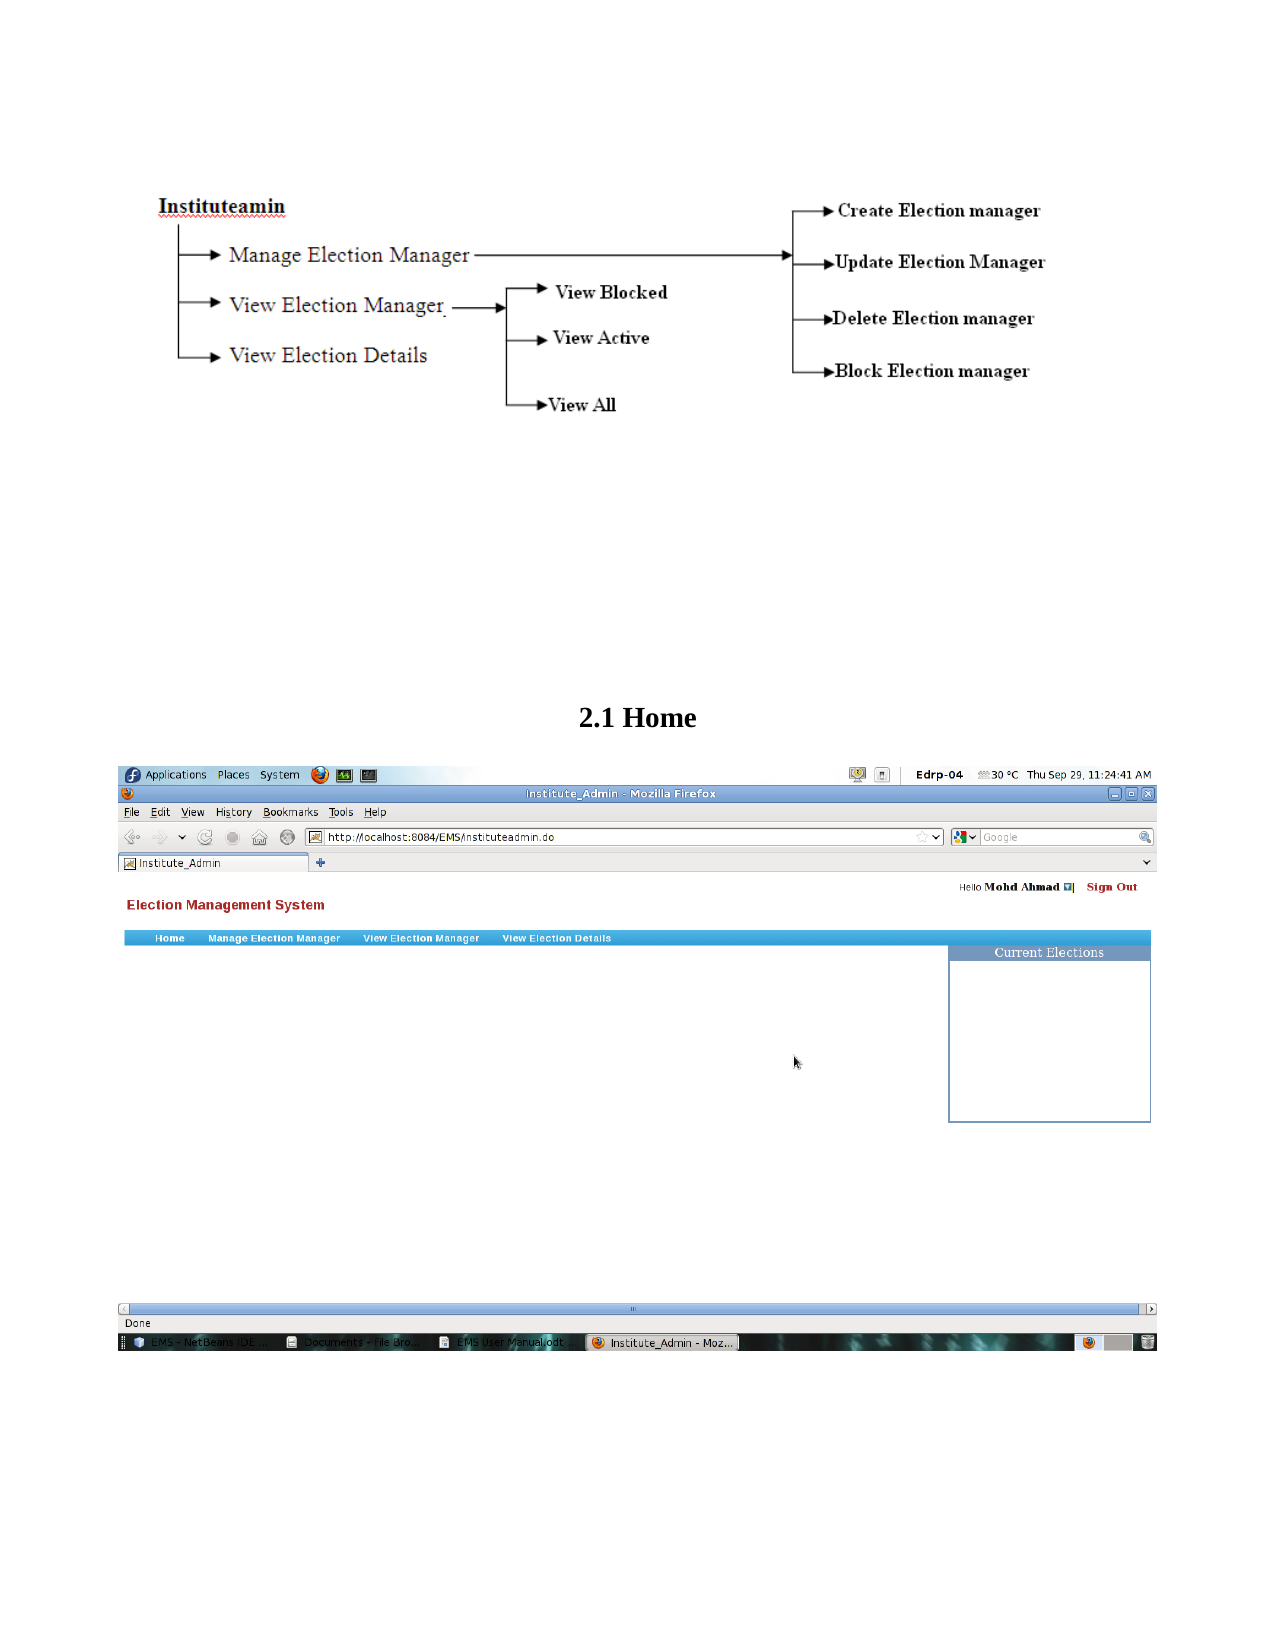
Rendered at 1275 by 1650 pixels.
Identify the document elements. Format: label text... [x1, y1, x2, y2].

picture [118, 766, 1157, 1351]
text 2.1 Home [118, 700, 1157, 733]
picture [118, 175, 1157, 671]
